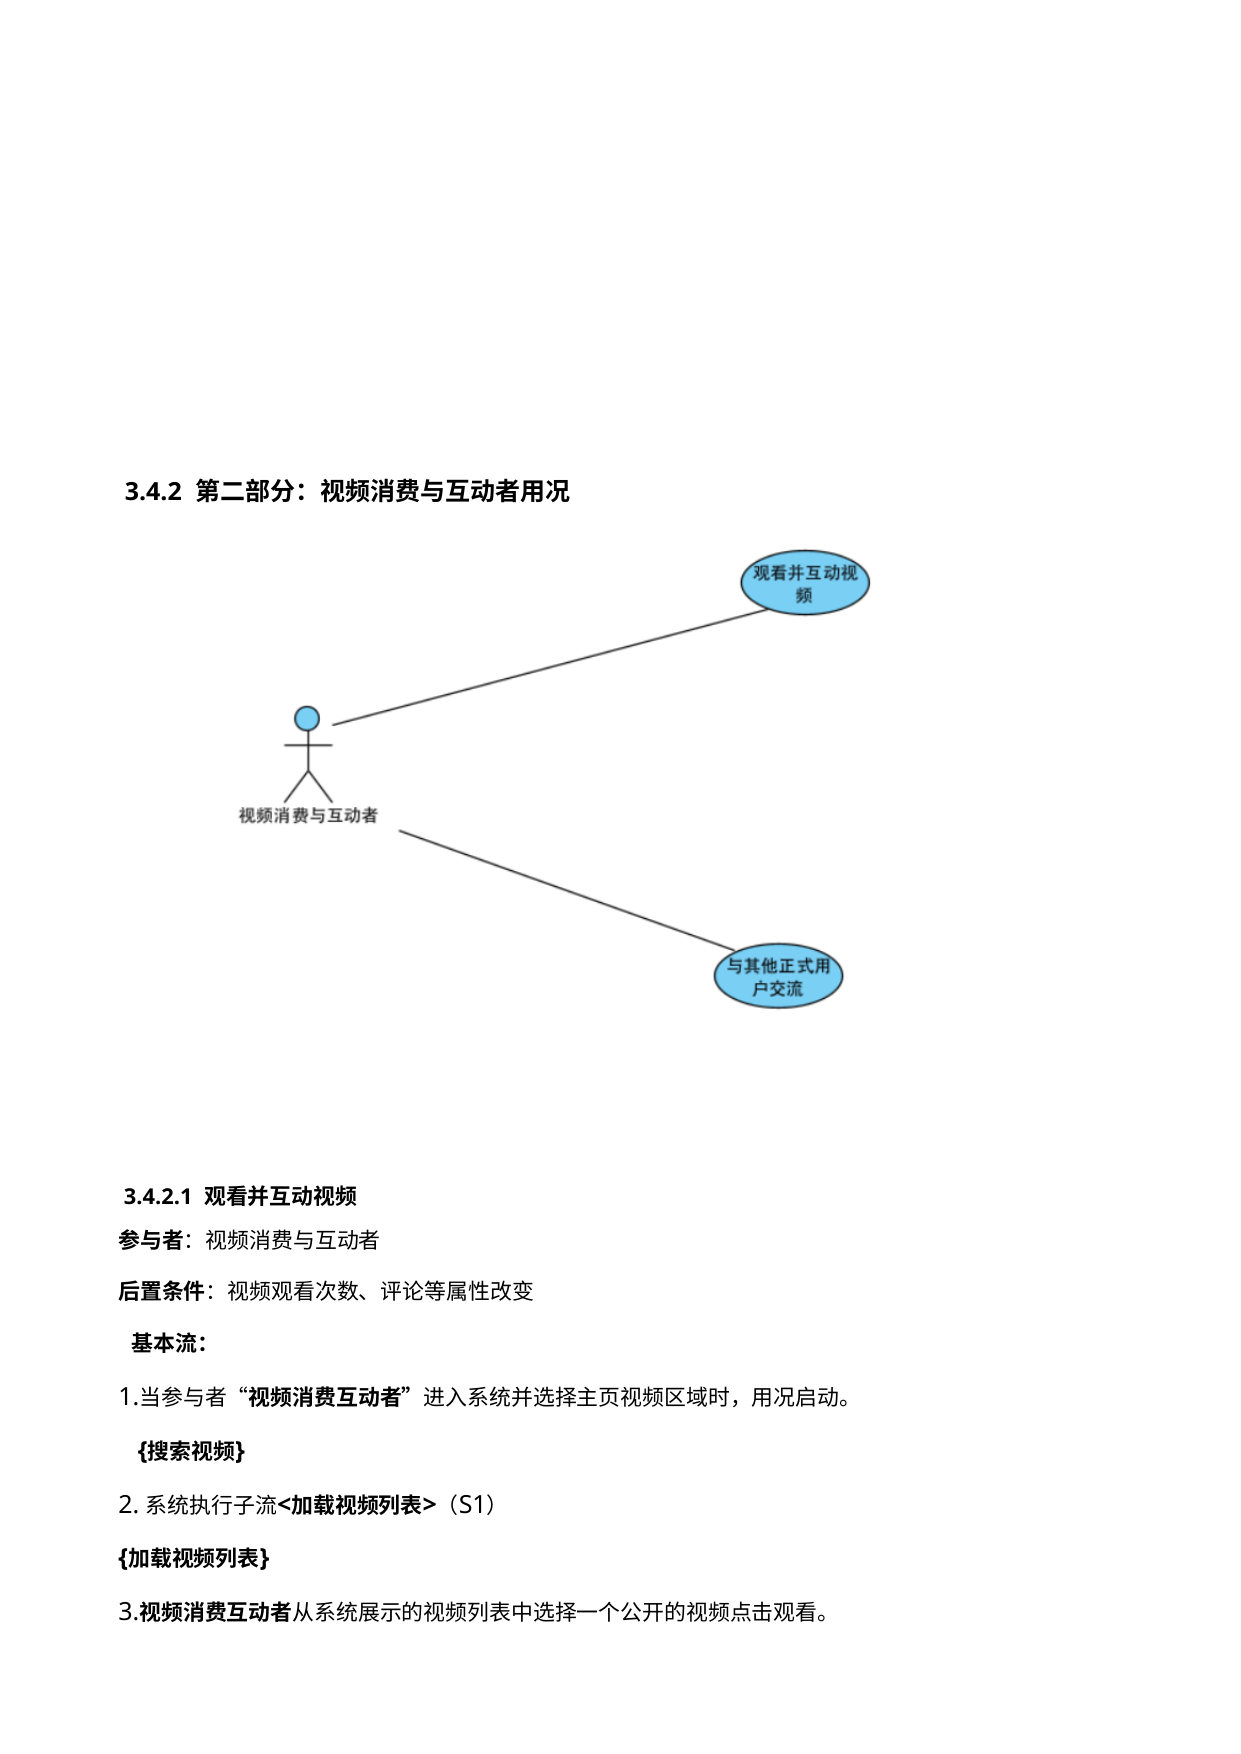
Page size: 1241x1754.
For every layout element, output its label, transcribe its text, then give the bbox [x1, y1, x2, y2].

text {加载视频列表} [118, 1540, 1122, 1574]
text {搜索视频} [118, 1432, 1122, 1467]
text 2. 系统执行子流<加载视频列表>（S1） [118, 1486, 1122, 1520]
text 后置条件：视频观看次数、评论等属性改变 [118, 1274, 1122, 1306]
subtitle 第二部分：视频消费与互动者用况 [118, 472, 1122, 508]
text 1.当参与者“视频消费互动者”进入系统并选择主页视频区域时，用况启动。 [118, 1379, 1122, 1413]
text 3.视频消费互动者从系统展示的视频列表中选择一个公开的视频点击观看。 [118, 1594, 1122, 1628]
picture [158, 515, 1082, 1095]
text 基本流： [118, 1325, 1122, 1359]
subtitle 观看并互动视频 [118, 1179, 1122, 1211]
text 参与者：视频消费与互动者 [118, 1223, 1122, 1255]
